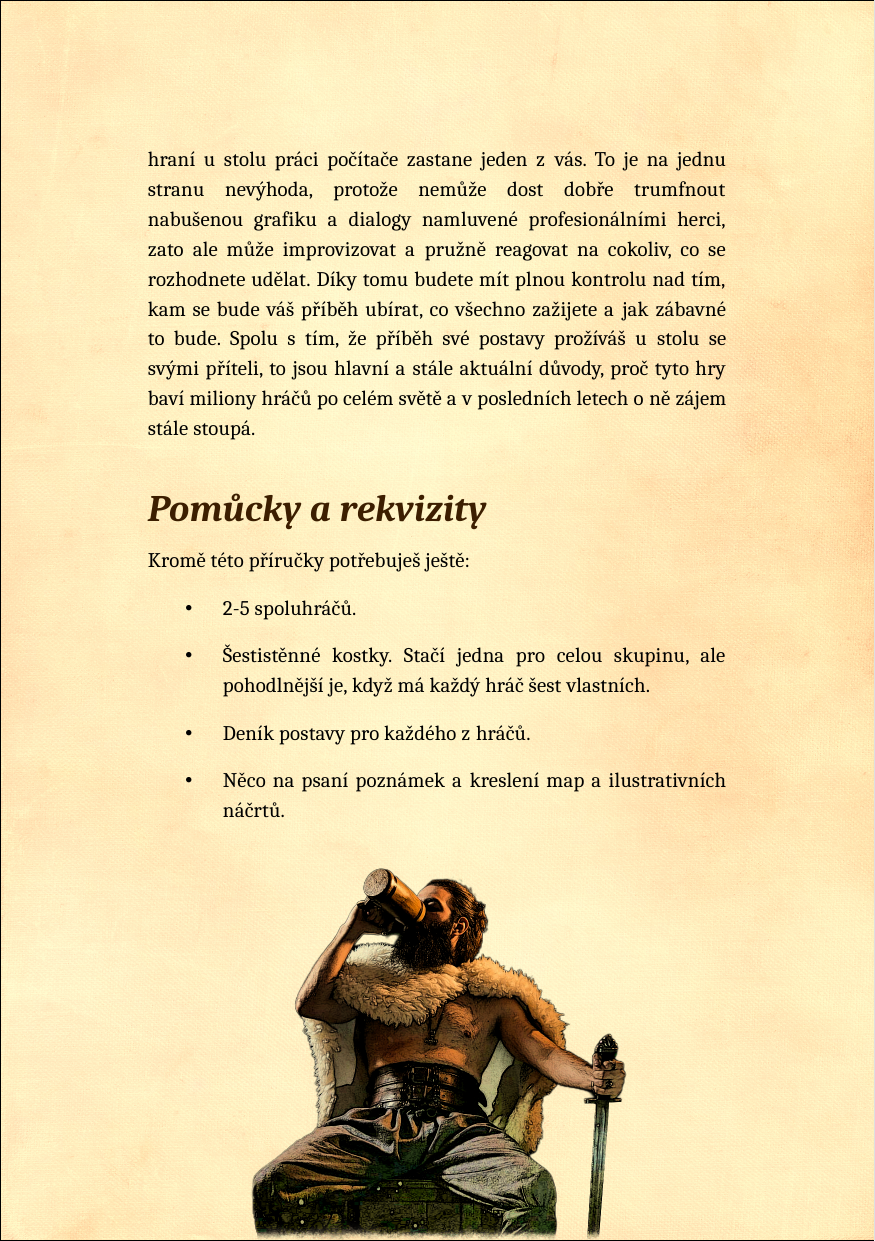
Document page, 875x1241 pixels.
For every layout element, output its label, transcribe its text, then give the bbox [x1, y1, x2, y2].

text Kromě této příručky potřebuješ ještě: [148, 549, 726, 573]
list Šestistěnné kostky. Stačí jedna pro celou skupinu, ale pohodlnější je, když má každý hráč šest vlastních. [185, 644, 726, 698]
list Deník postavy pro každého z⁠ hráčů. [185, 722, 726, 746]
subtitle Pomůcky a⁠ rekvizity [148, 488, 726, 531]
list Něco na psaní poznámek a⁠ kreslení map a⁠ ilustrativních náčrtů. [185, 769, 726, 823]
picture [1, 1, 874, 1241]
list 2-5 spoluhráčů. [185, 596, 726, 620]
text hraní u⁠ stolu práci počítače zastane jeden z⁠ vás. To je na jednu stranu nevýhoda, protože nemůže dost dobře trumfnout nabušenou grafiku a⁠ dialogy namluvené profesionálními herci, zato ale může improvizovat a⁠ pružně reagovat na cokoliv, co se rozhodnete udělat. Díky tomu budete mít plnou kontrolu nad tím, kam se bude váš příběh ubírat, co všechno zažijete a⁠ jak zábavné to bude. Spolu s⁠ tím, že příběh své postavy prožíváš u⁠ stolu se svými příteli, to jsou hlavní a⁠ stále aktuální důvody, proč tyto hry baví miliony hráčů po celém světě a⁠ v⁠ posledních letech o⁠ ně zájem stále stoupá. [148, 148, 726, 441]
